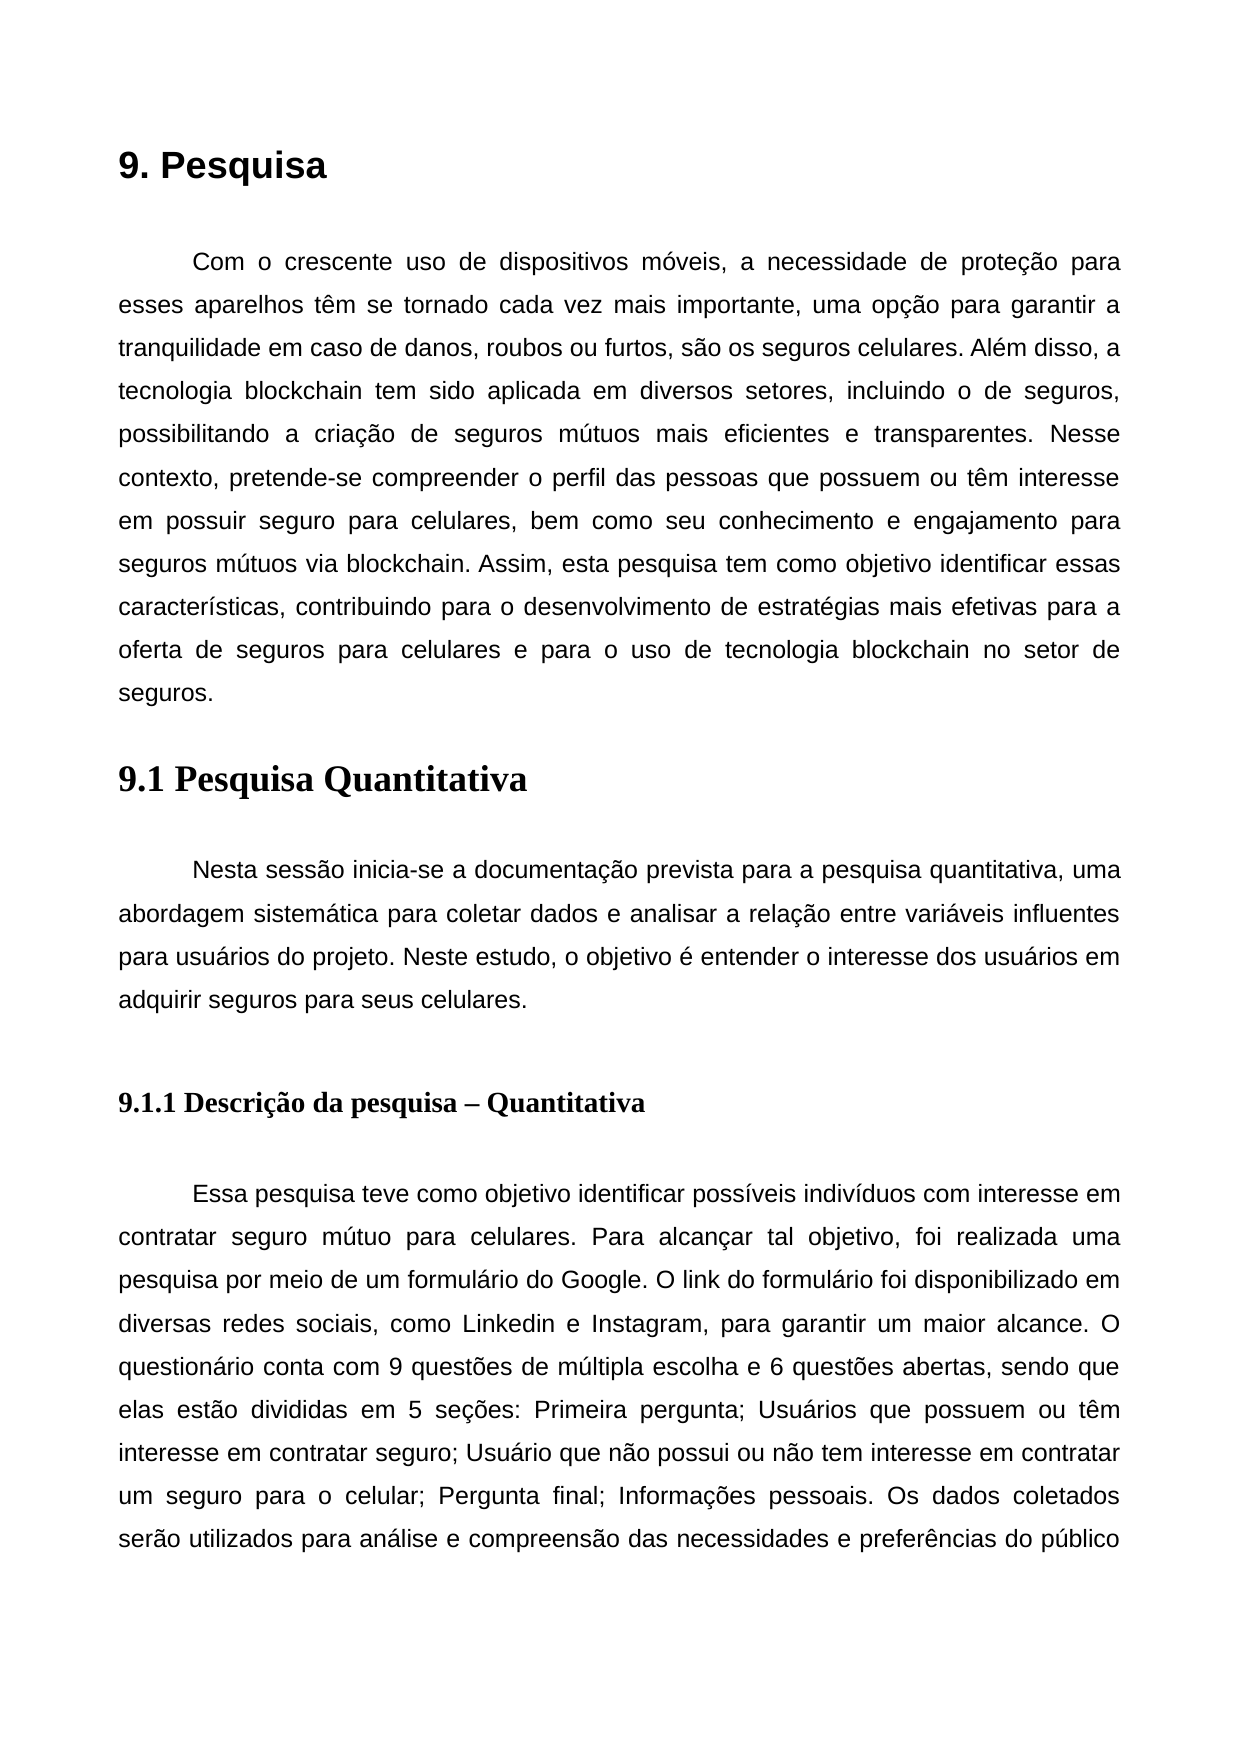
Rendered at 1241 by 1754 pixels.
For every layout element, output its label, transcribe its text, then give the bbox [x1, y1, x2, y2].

subtitle 9. Pesquisa [118, 143, 1122, 187]
text Essa pesquisa teve como objetivo identificar possíveis indivíduos com interesse em contratar seguro mútuo para celulares. Para alcançar tal objetivo, foi realizada uma pesquisa por meio de um formulário do Google. O link do formulário foi disponibilizado em diversas redes sociais, como Linkedin e Instagram, para garantir um maior alcance. O questionário conta com 9 questões de múltipla escolha e 6 questões abertas, sendo que elas estão divididas em 5 seções: Primeira pergunta; Usuários que possuem ou têm interesse em contratar seguro; Usuário que não possui ou não tem interesse em contratar um seguro para o celular; Pergunta final; Informações pessoais. Os dados coletados serão utilizados para análise e compreensão das necessidades e preferências do público [118, 1179, 1122, 1553]
text Nesta sessão inicia-se a documentação prevista para a pesquisa quantitativa, uma abordagem sistemática para coletar dados e analisar a relação entre variáveis influentes para usuários do projeto. Neste estudo, o objetivo é entender o interesse dos usuários em adquirir seguros para seus celulares. [118, 855, 1122, 1013]
subtitle 9.1.1 Descrição da pesquisa – Quantitativa [118, 1086, 1122, 1119]
subtitle 9.1 Pesquisa Quantitativa [118, 757, 1122, 843]
text Com o crescente uso de dispositivos móveis, a necessidade de proteção para esses aparelhos têm se tornado cada vez mais importante, uma opção para garantir a tranquilidade em caso de danos, roubos ou furtos, são os seguros celulares. Além disso, a tecnologia blockchain tem sido aplicada em diversos setores, incluindo o de seguros, possibilitando a criação de seguros mútuos mais eficientes e transparentes. Nesse contexto, pretende-se compreender o perfil das pessoas que possuem ou têm interesse em possuir seguro para celulares, bem como seu conhecimento e engajamento para seguros mútuos via blockchain. Assim, esta pesquisa tem como objetivo identificar essas características, contribuindo para o desenvolvimento de estratégias mais efetivas para a oferta de seguros para celulares e para o uso de tecnologia blockchain no setor de seguros. [118, 247, 1122, 707]
